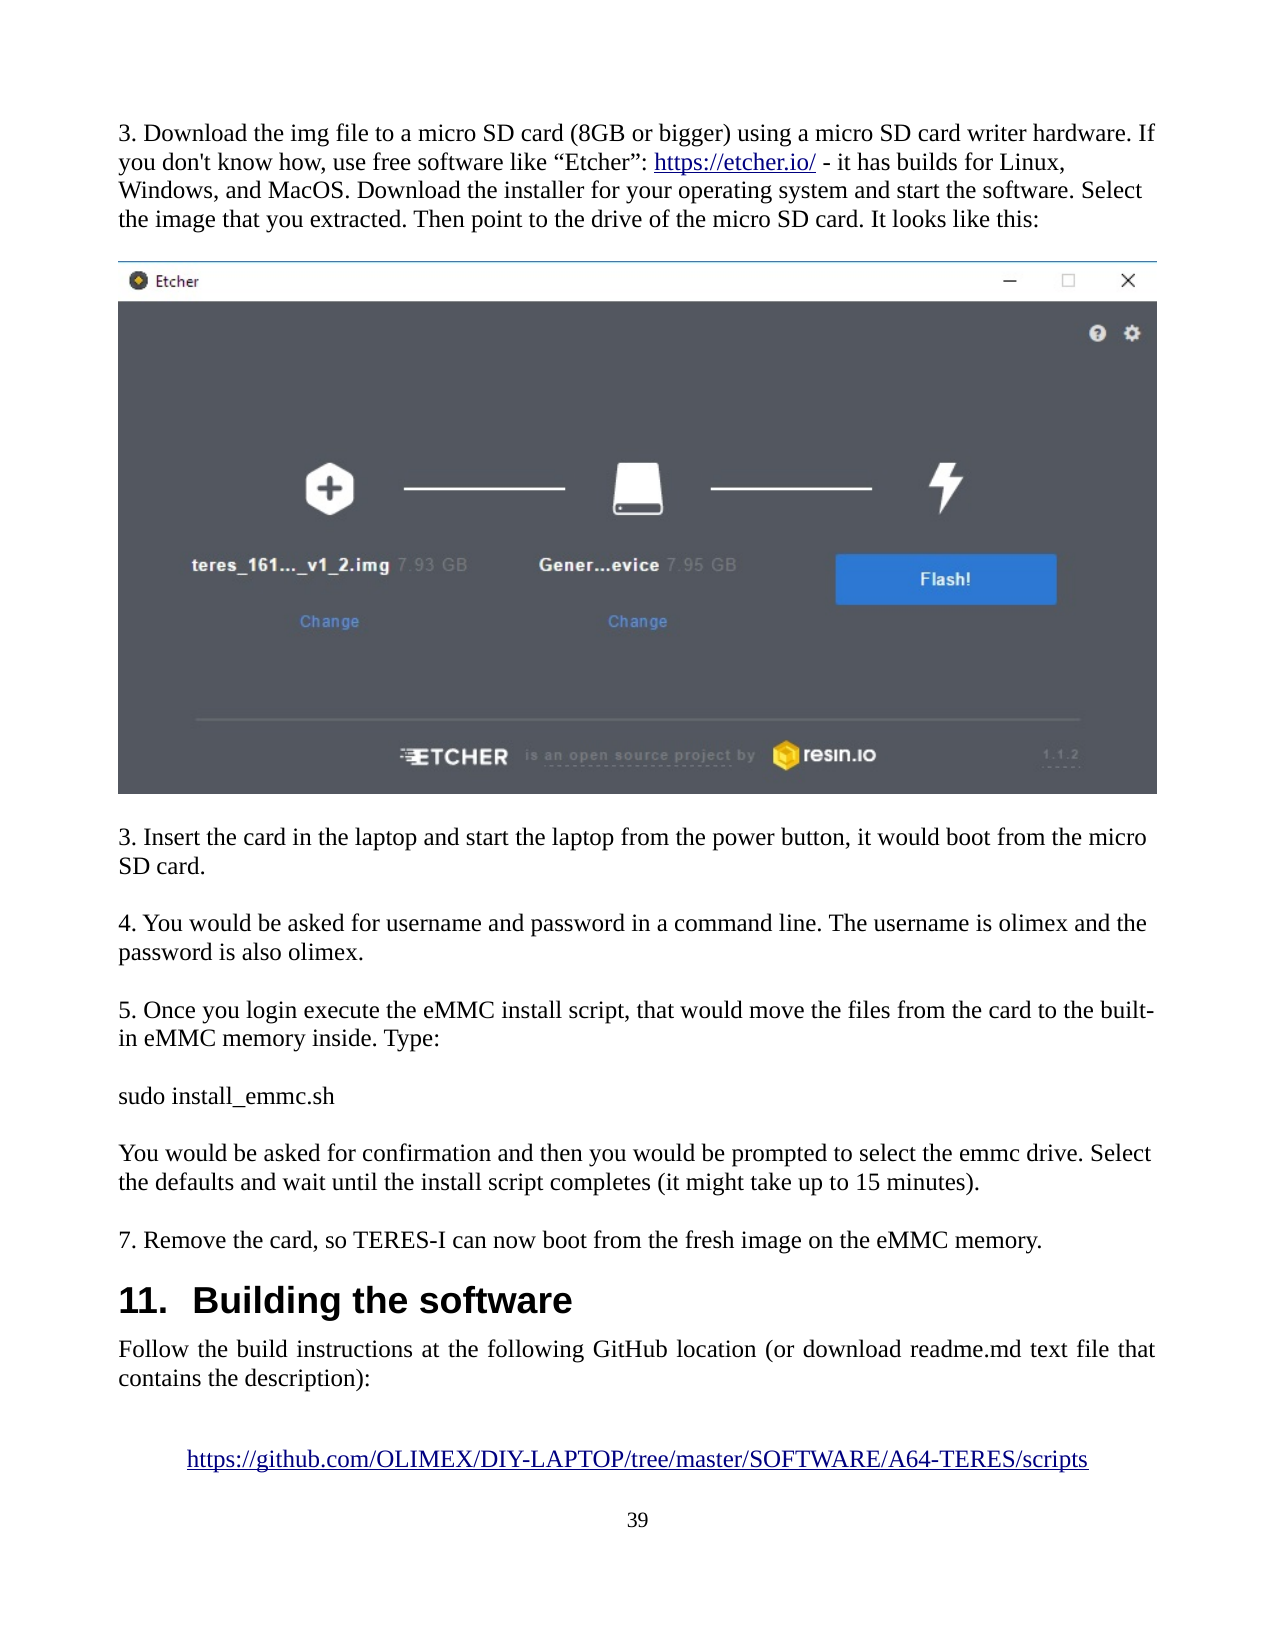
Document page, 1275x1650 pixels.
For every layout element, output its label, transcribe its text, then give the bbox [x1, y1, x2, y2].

text Follow the build instructions at the following GitHub location (or download readme.md text file that contains the description): [118, 1334, 1157, 1392]
text 5. Once you login execute the eMMC install script, that would move the files from the card to the built-in eMMC memory inside. Type: [118, 995, 1157, 1052]
text You would be asked for confirmation and then you would be prompted to select the emmc drive. Select the defaults and wait until the install script completes (it might take up to 15 minutes). [118, 1138, 1157, 1196]
picture [118, 261, 1157, 794]
text 3. Download the img file to a micro SD card (8GB or bigger) using a micro SD card writer hardware. If you don't know how, use free software like “Etcher”: https://etcher.io/ - it has builds for Linux, Windows, and MacOS. Download the installer for your operating system and start the software. Select the image that you extracted. Then point to the drive of the micro SD card. It looks like this: [118, 118, 1157, 233]
text 4. You would be asked for username and password in a command line. The username is olimex and the password is also olimex. [118, 908, 1157, 966]
text 7. Remove the card, so TERES-I can now boot from the fresh image on the eMMC memory. [118, 1225, 1157, 1253]
text 3. Insert the card in the laptop and start the laptop from the power button, it would boot from the micro SD card. [118, 822, 1157, 880]
text sudo install_emmc.sh [118, 1081, 1157, 1110]
text https://github.com/OLIMEX/DIY-LAPTOP/tree/master/SOFTWARE/A64-TERES/scripts [118, 1444, 1157, 1473]
subtitle Building the software [118, 1278, 1157, 1322]
